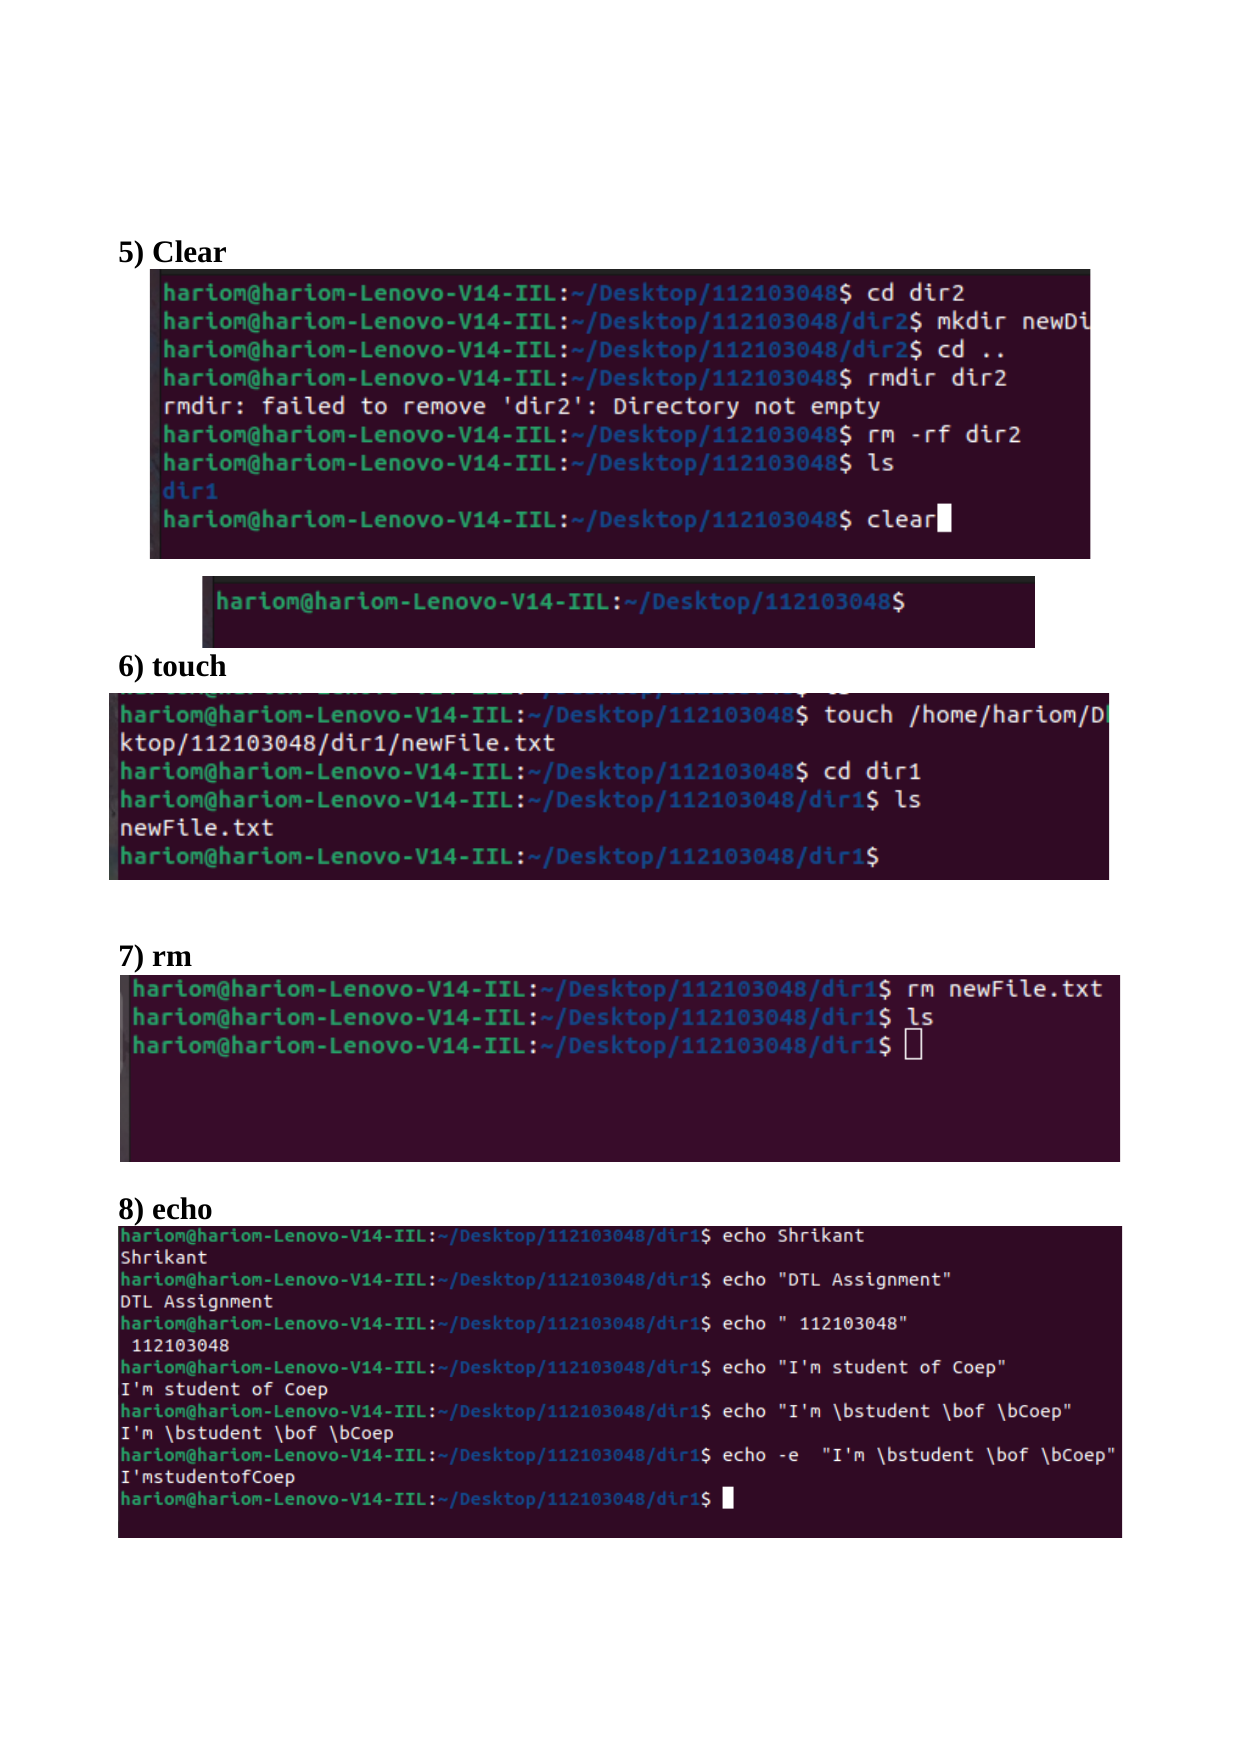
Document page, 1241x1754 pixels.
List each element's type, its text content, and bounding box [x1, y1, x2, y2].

text 6) touch [118, 269, 1122, 683]
picture [202, 576, 1035, 648]
picture [109, 693, 1110, 880]
text 7) rm [118, 937, 1122, 973]
picture [118, 1226, 1123, 1538]
picture [149, 269, 1091, 559]
text 8) echo [118, 1190, 1122, 1226]
picture [120, 975, 1121, 1162]
text 5) Clear [118, 233, 1122, 269]
